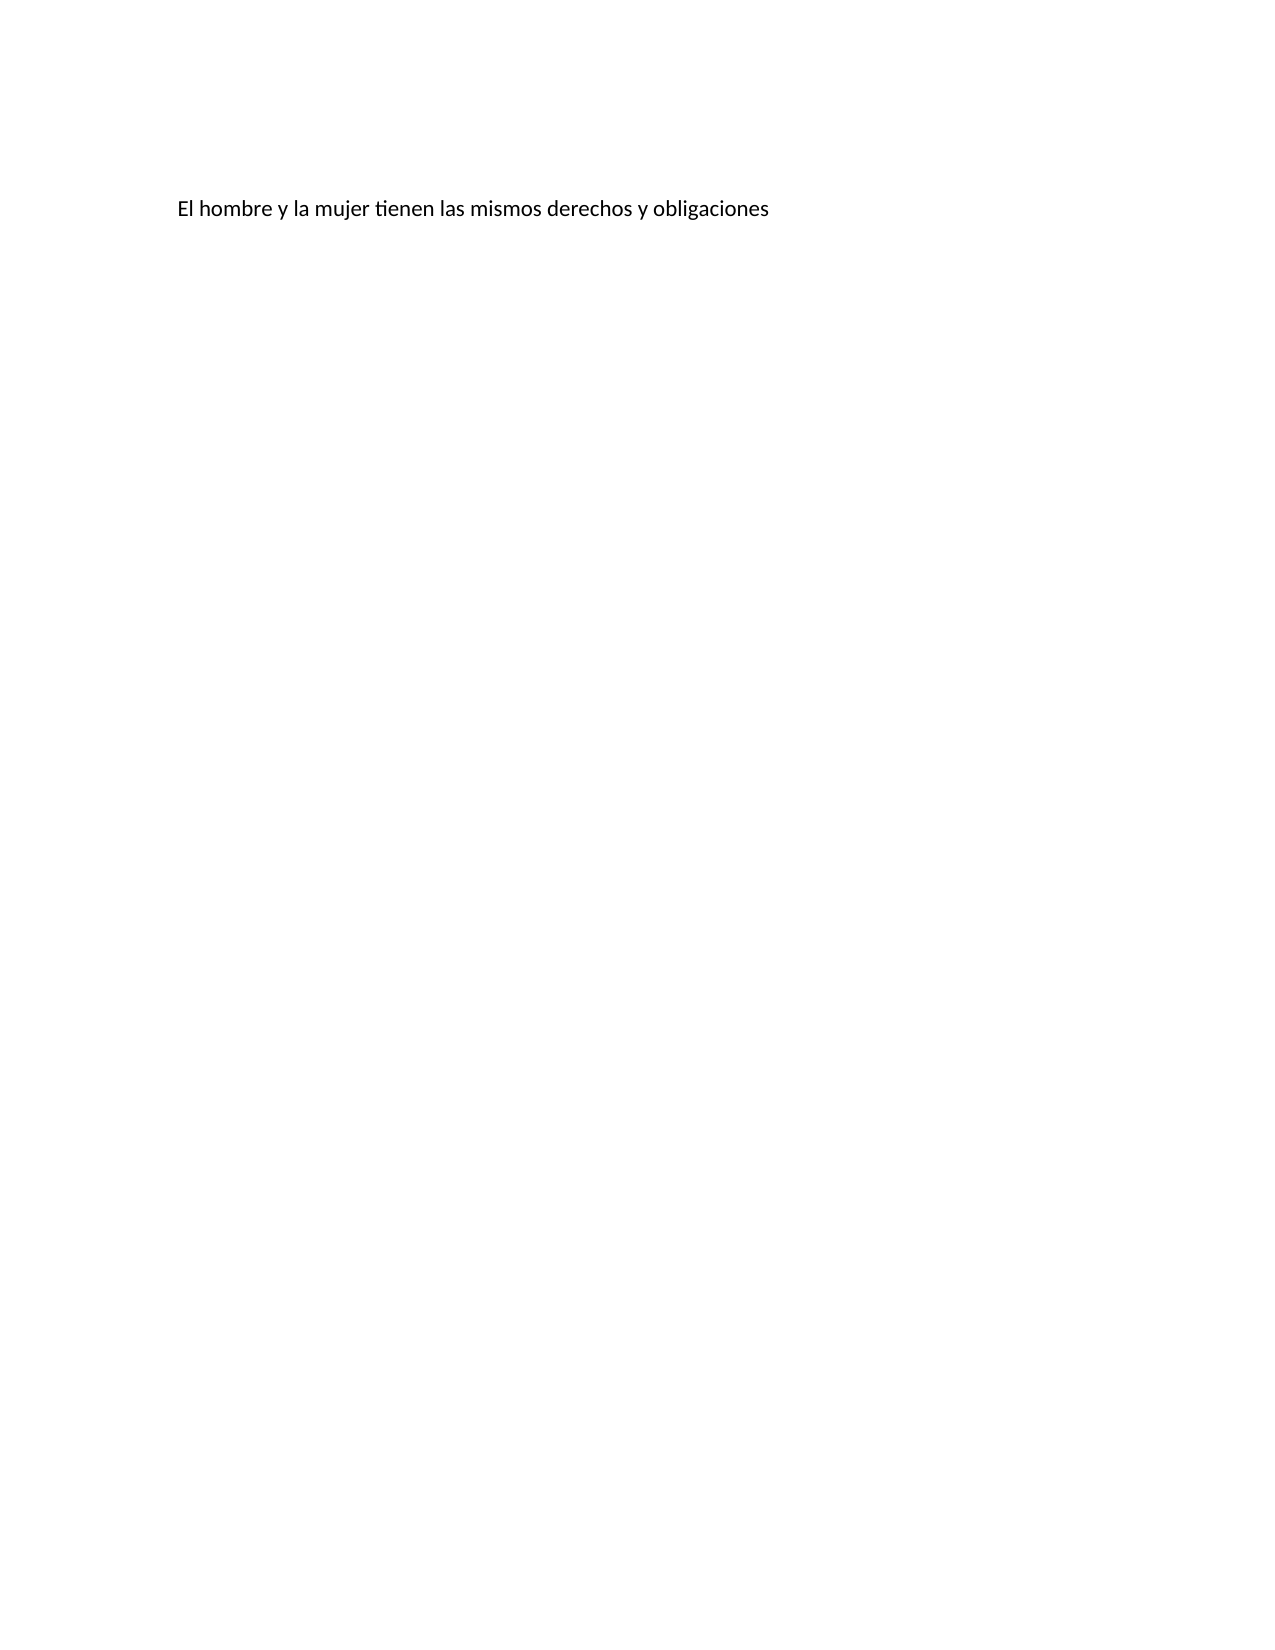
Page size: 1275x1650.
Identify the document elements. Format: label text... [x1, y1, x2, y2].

text El hombre y la mujer tienen las mismos derechos y obligaciones [177, 194, 1098, 222]
